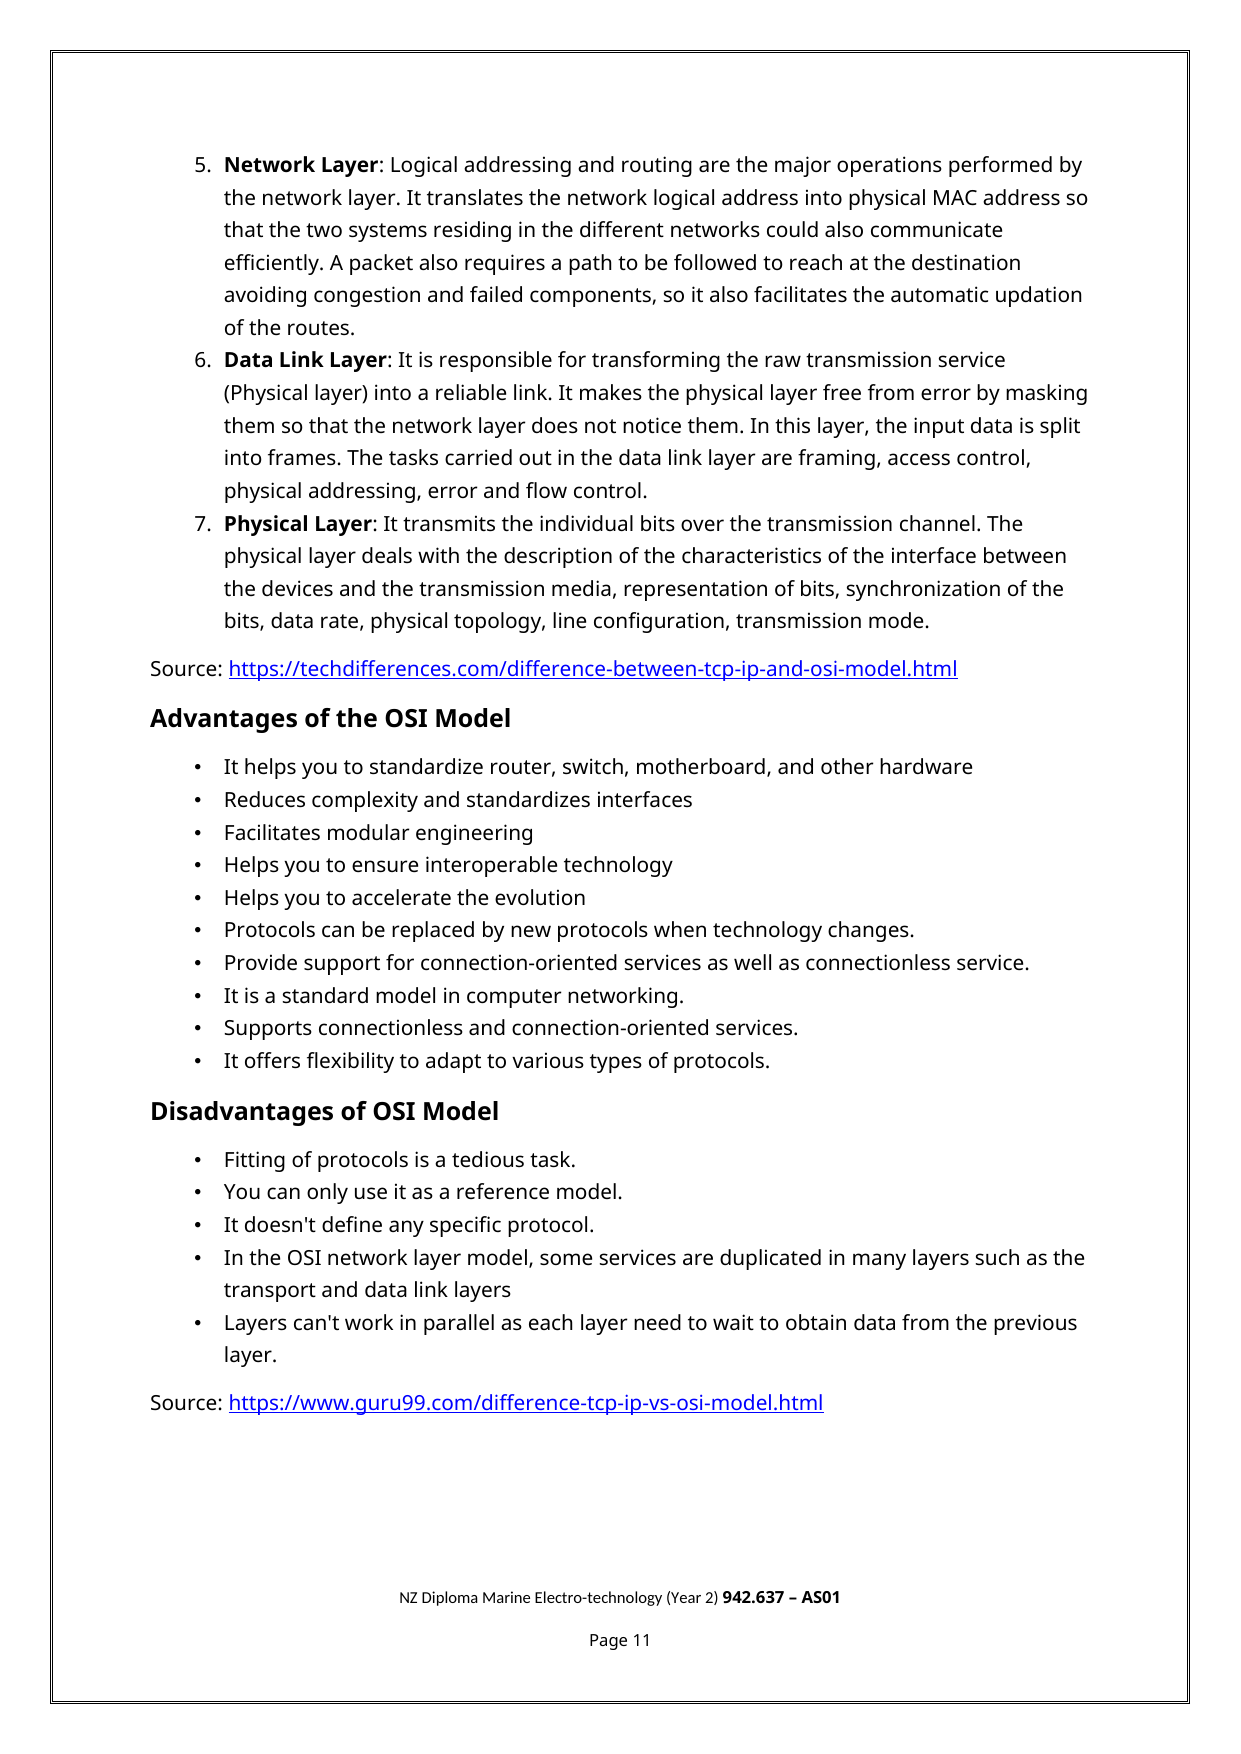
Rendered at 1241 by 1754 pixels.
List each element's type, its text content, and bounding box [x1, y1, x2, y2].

list Network Layer: Logical addressing and routing are the major operations performed by the network layer. It translates the network logical address into physical MAC address so that the two systems residing in the different networks could also communicate efficiently. A packet also requires a path to be followed to reach at the destination avoiding congestion and failed components, so it also facilitates the automatic updation of the routes. [194, 150, 1090, 341]
list It is a standard model in computer networking. [194, 981, 1090, 1009]
list Provide support for connection-oriented services as well as connectionless service. [194, 948, 1090, 977]
list It offers flexibility to adapt to various types of protocols. [194, 1046, 1090, 1074]
list Data Link Layer: It is responsible for transforming the raw transmission service (Physical layer) into a reliable link. It makes the physical layer free from error by masking them so that the network layer does not notice them. In this layer, the input data is split into frames. The tasks carried out in the data link layer are framing, access control, physical addressing, error and flow control. [194, 346, 1090, 504]
list Facilitates modular engineering [194, 818, 1090, 846]
list It doesn't define any specific protocol. [194, 1210, 1090, 1238]
list Reduces complexity and standardizes interfaces [194, 785, 1090, 813]
list You can only use it as a reference model. [194, 1177, 1090, 1206]
text Source: https://www.guru99.com/difference-tcp-ip-vs-osi-model.html [150, 1388, 1090, 1416]
list Helps you to ensure interoperable technology [194, 850, 1090, 879]
list Physical Layer: It transmits the individual bits over the transmission channel. The physical layer deals with the description of the characteristics of the interface between the devices and the transmission media, representation of bits, synchronization of the bits, data rate, physical topology, line configuration, transmission mode. [194, 509, 1090, 635]
text Source: https://techdifferences.com/difference-between-tcp-ip-and-osi-model.html [150, 654, 1090, 682]
list Layers can't work in parallel as each layer need to wait to obtain data from the previous layer. [194, 1308, 1090, 1369]
list Helps you to accelerate the evolution [194, 883, 1090, 911]
list Protocols can be replaced by new protocols when technology changes. [194, 916, 1090, 944]
subtitle Disadvantages of OSI Model [150, 1093, 1090, 1127]
list Supports connectionless and connection-oriented services. [194, 1013, 1090, 1042]
list In the OSI network layer model, some services are duplicated in many layers such as the transport and data link layers [194, 1243, 1090, 1304]
subtitle Advantages of the OSI Model [150, 701, 1090, 735]
list It helps you to standardize router, switch, motherboard, and other hardware [194, 752, 1090, 781]
list Fitting of protocols is a tedious task. [194, 1145, 1090, 1173]
